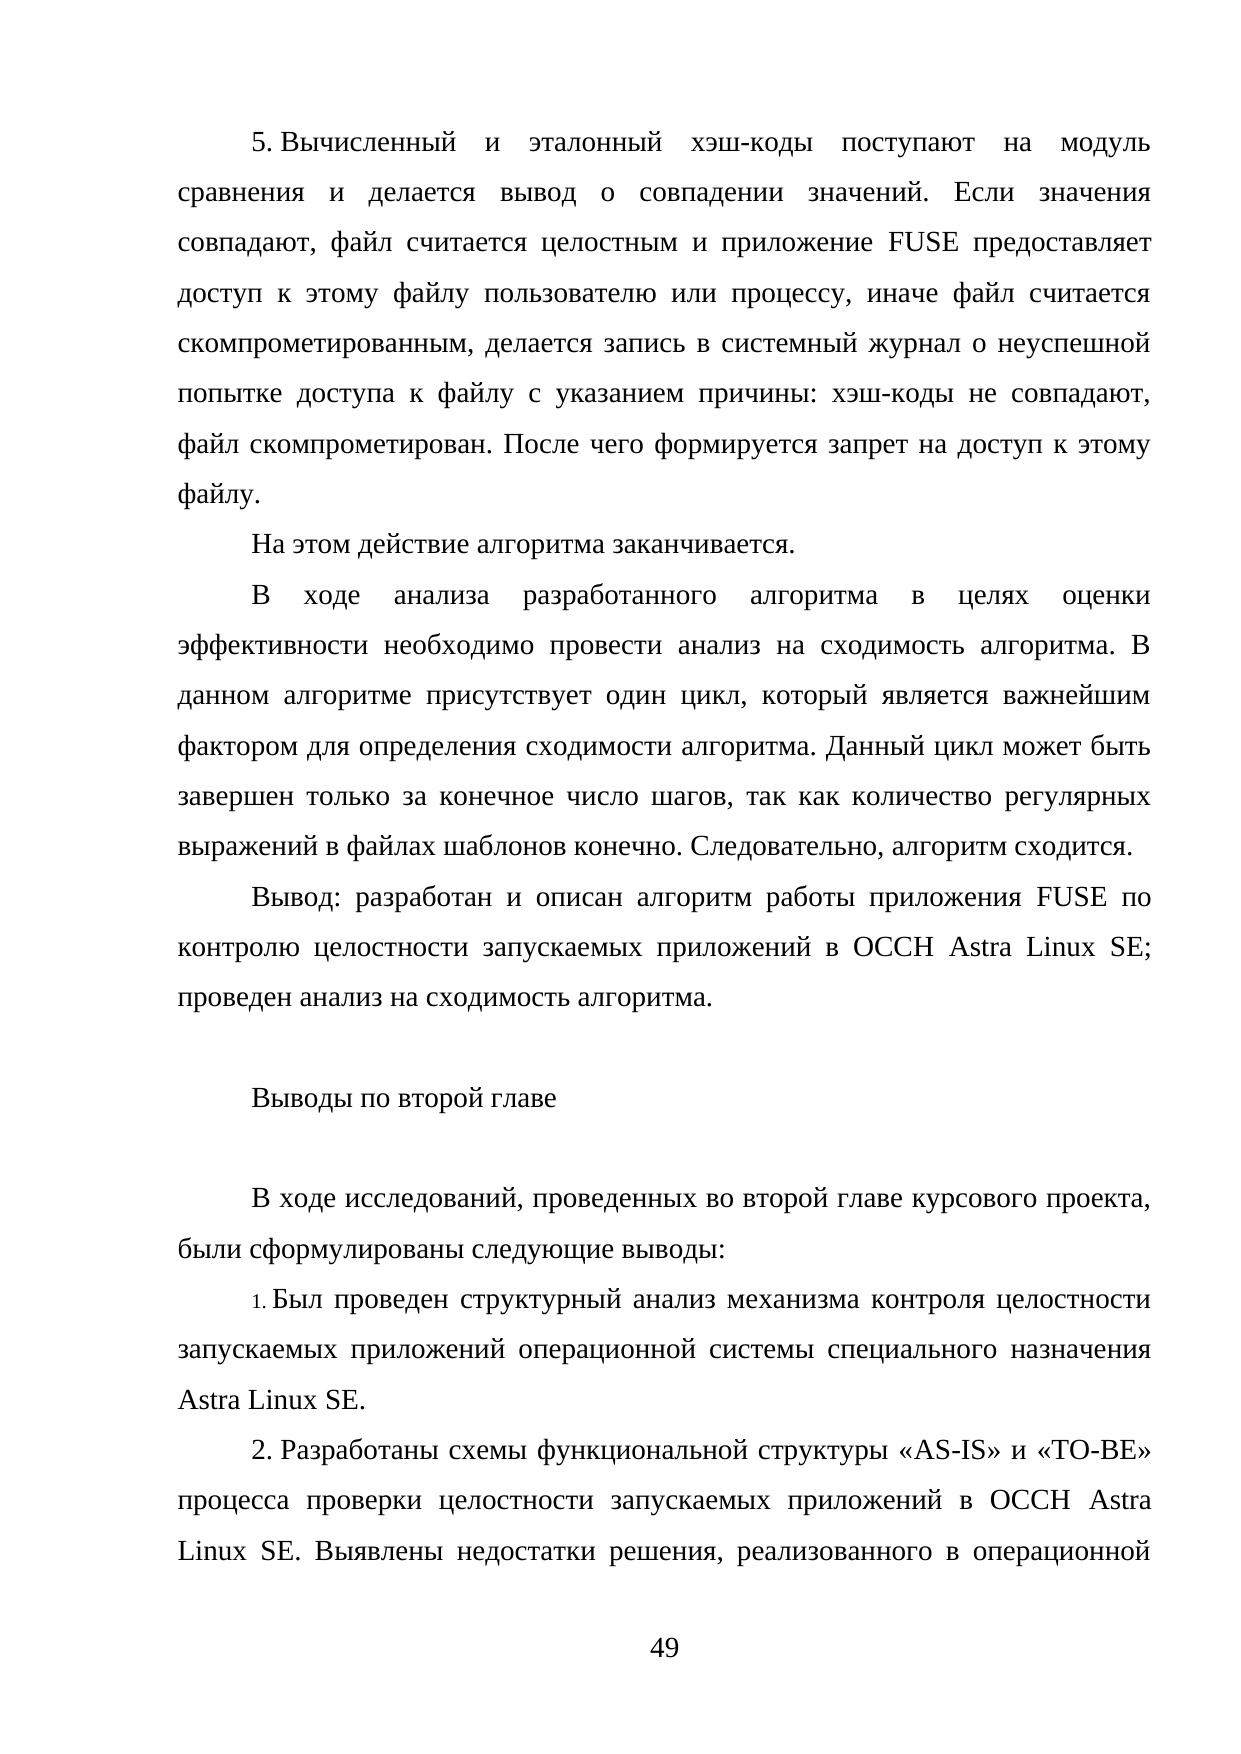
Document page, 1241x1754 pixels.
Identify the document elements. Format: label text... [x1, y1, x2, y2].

text Выводы по второй главе [177, 1080, 1152, 1113]
list Вычисленный и эталонный хэш-коды поступают на модуль сравнения и делается вывод о совпадении значений. Если значения совпадают, файл считается целостным и приложение FUSE предоставляет доступ к этому файлу пользователю или процессу, иначе файл считается скомпрометированным, делается запись в системный журнал о неуспешной попытке доступа к файлу с указанием причины: хэш-коды не совпадают, файл скомпрометирован. После чего формируется запрет на доступ к этому файлу. [177, 124, 1152, 510]
text Вывод: разработан и описан алгоритм работы приложения FUSE по контролю целостности запускаемых приложений в ОССН Astra Linux SE; проведен анализ на сходимость алгоритма. [177, 879, 1152, 1013]
list Был проведен структурный анализ механизма контроля целостности запускаемых приложений операционной системы специального назначения Astra Linux SE. [177, 1281, 1152, 1415]
text В ходе анализа разработанного алгоритма в целях оценки эффективности необходимо провести анализ на сходимость алгоритма. В данном алгоритме присутствует один цикл, который является важнейшим фактором для определения сходимости алгоритма. Данный цикл может быть завершен только за конечное число шагов, так как количество регулярных выражений в файлах шаблонов конечно. Следовательно, алгоритм сходится. [177, 577, 1152, 862]
text В ходе исследований, проведенных во второй главе курсового проекта, были сформулированы следующие выводы: [177, 1181, 1152, 1264]
list Разработаны схемы функциональной структуры «AS-IS» и «TO-BE» процесса проверки целостности запускаемых приложений в ОССН Astra Linux SE. Выявлены недостатки решения, реализованного в операционной [177, 1432, 1152, 1566]
text На этом действие алгоритма заканчивается. [177, 526, 1152, 560]
